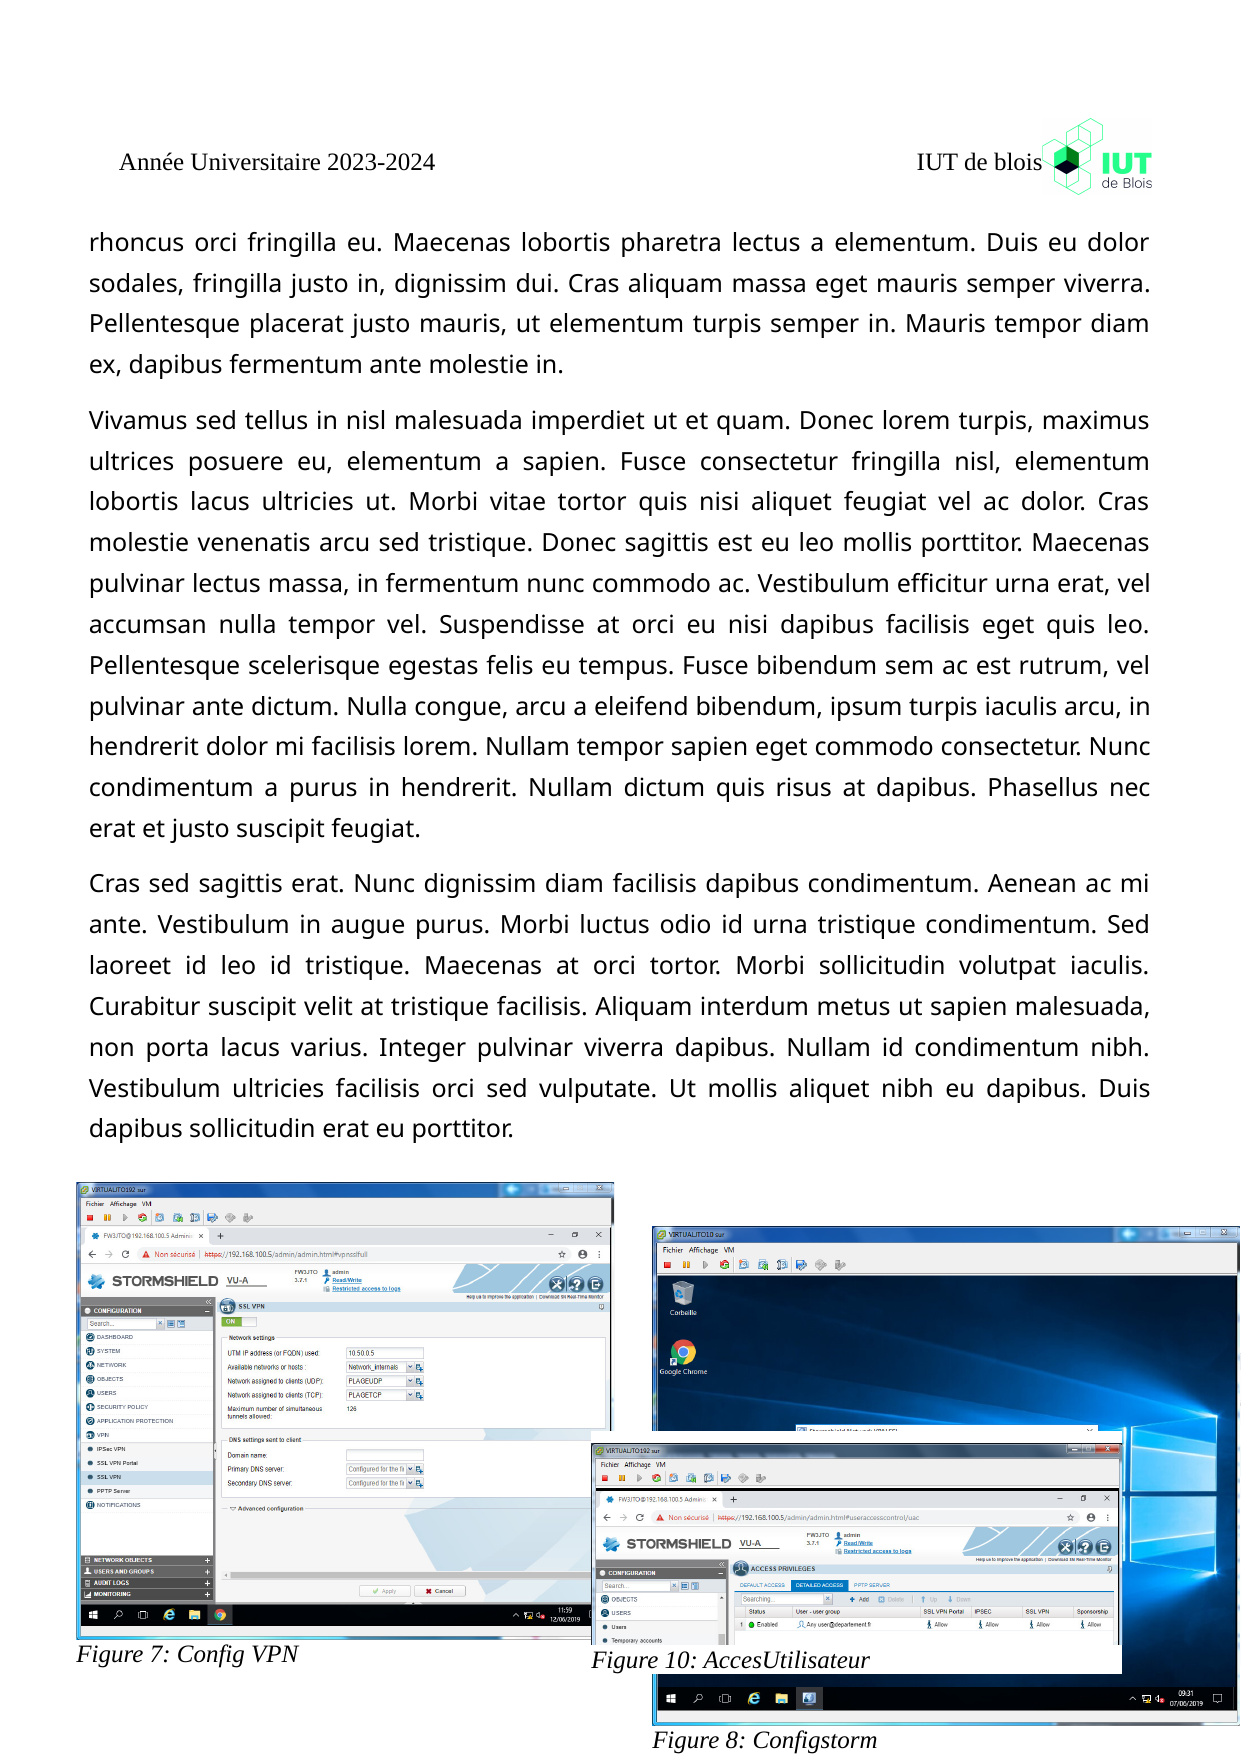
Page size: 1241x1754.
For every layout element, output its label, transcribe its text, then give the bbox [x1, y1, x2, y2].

text Figure 10: AccesUtilisateur [591, 1645, 1122, 1674]
text Figure 7: Config VPN [76, 1640, 591, 1668]
picture [1042, 118, 1152, 195]
text Figure 9: Configstorm [652, 1726, 1240, 1754]
text rhoncus orci fringilla eu. Maecenas lobortis pharetra lectus a elementum. Duis eu dolor sodales, fringilla justo in, dignissim dui. Cras aliquam massa eget mauris semper viverra. Pellentesque placerat justo mauris, ut elementum turpis semper in. Mauris tempor diam ex, dapibus fermentum ante molestie in. [88, 224, 1152, 381]
picture [76, 1182, 1241, 1726]
text Vivamus sed tellus in nisl malesuada imperdiet ut et quam. Donec lorem turpis, maximus ultrices posuere eu, elementum a sapien. Fusce consectetur fringilla nisl, elementum lobortis lacus ultricies ut. Morbi vitae tortor quis nisi aliquet feugiat vel ac dolor. Cras molestie venenatis arcu sed tristique. Donec sagittis est eu leo mollis porttitor. Maecenas pulvinar lectus massa, in fermentum nunc commodo ac. Vestibulum efficitur urna erat, vel accumsan nulla tempor vel. Suspendisse at orci eu nisi dapibus facilisis eget quis leo. Pellentesque scelerisque egestas felis eu tempus. Fusce bibendum sem ac est rutrum, vel pulvinar ante dictum. Nulla congue, arcu a eleifend bibendum, ipsum turpis iaculis arcu, in hendrerit dolor mi facilisis lorem. Nullam tempor sapien eget commodo consectetur. Nunc condimentum a purus in hendrerit. Nullam dictum quis risus at dapibus. Phasellus nec erat et justo suscipit feugiat. [88, 402, 1152, 845]
text Cras sed sagittis erat. Nunc dignissim diam facilisis dapibus condimentum. Aenean ac mi ante. Vestibulum in augue purus. Morbi luctus odio id urna tristique condimentum. Sed laoreet id leo id tristique. Maecenas at orci tortor. Morbi sollicitudin volutpat iaculis. Curabitur suscipit velit at tristique facilisis. Aliquam interdum metus ut sapien malesuada, non porta lacus varius. Integer pulvinar viverra dapibus. Nullam id condimentum nibh. Vestibulum ultricies facilisis orci sed vulputate. Ut mollis aliquet nibh eu dapibus. Duis dapibus sollicitudin erat eu porttitor. [88, 866, 1152, 1145]
